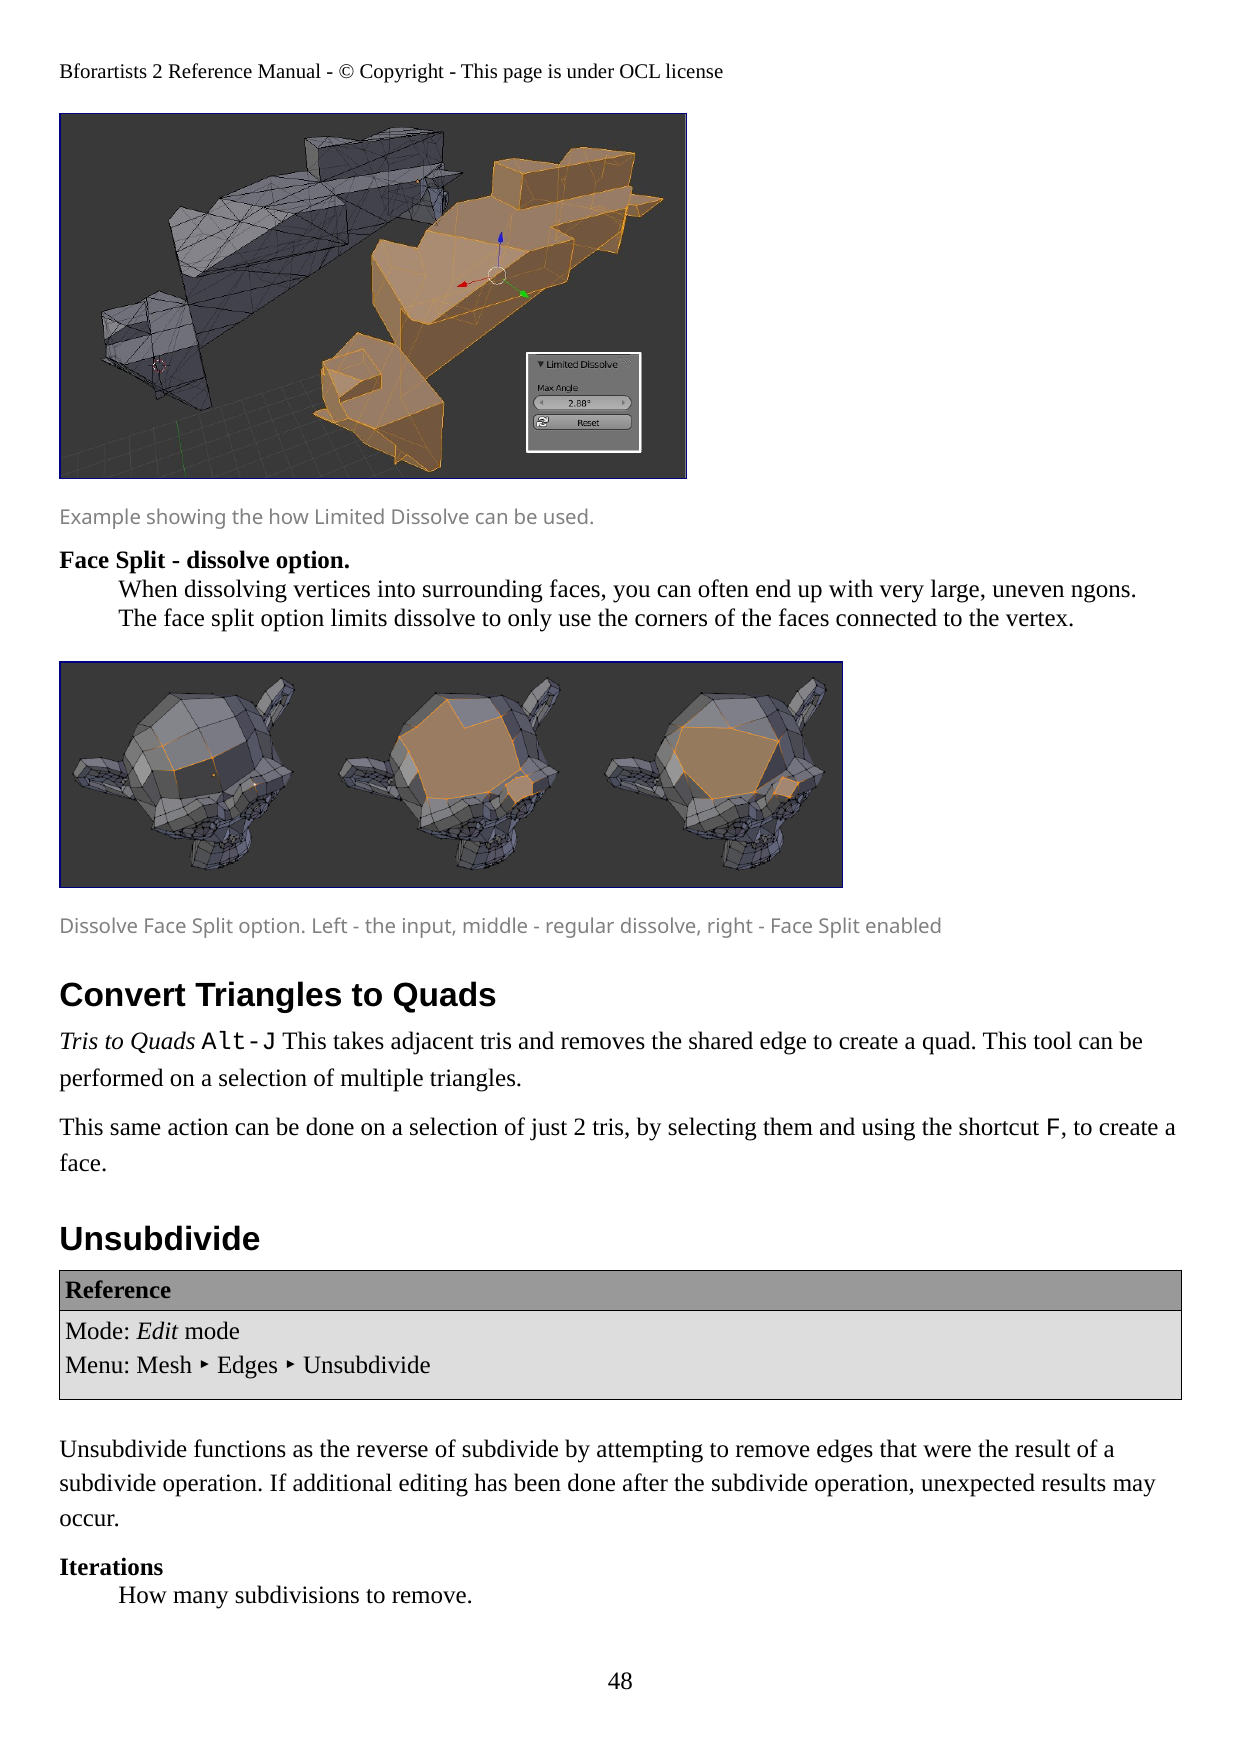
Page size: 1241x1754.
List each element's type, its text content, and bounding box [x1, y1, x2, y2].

subtitle Face Split - dissolve option. [59, 545, 1181, 574]
picture [61, 663, 842, 887]
picture [61, 114, 686, 478]
list When dissolving vertices into surrounding faces, you can often end up with very large, uneven ngons. The face split option limits dissolve to only use the corners of the faces connected to the vertex. [118, 574, 1181, 631]
text Example showing the how Limited Dissolve can be used. [59, 499, 1181, 531]
text Dissolve Face Split option. Left - the input, middle - regular dissolve, right - Face Split enabled [59, 908, 1181, 940]
subtitle Iterations [59, 1552, 1181, 1581]
text Unsubdivide functions as the reverse of subdivide by attempting to remove edges that were the result of a subdivide operation. If additional editing has been done after the subdivide operation, unexpected results may occur. [59, 1434, 1181, 1532]
list How many subdivisions to remove. [118, 1581, 1181, 1609]
table_cell Mode: Edit mode Menu: Mesh ‣ Edges ‣ Unsubdivide [60, 1311, 1181, 1399]
text Tris to Quads Alt-J This takes adjacent tris and removes the shared edge to create a quad. This tool can be performed on a selection of multiple triangles. [59, 1026, 1181, 1092]
table_header Reference [60, 1271, 1181, 1310]
subtitle Convert Triangles to Quads [59, 975, 1181, 1014]
subtitle Unsubdivide [59, 1218, 1181, 1257]
text This same action can be done on a selection of just 2 tris, by selecting them and using the shortcut F, to create a face. [59, 1112, 1181, 1177]
